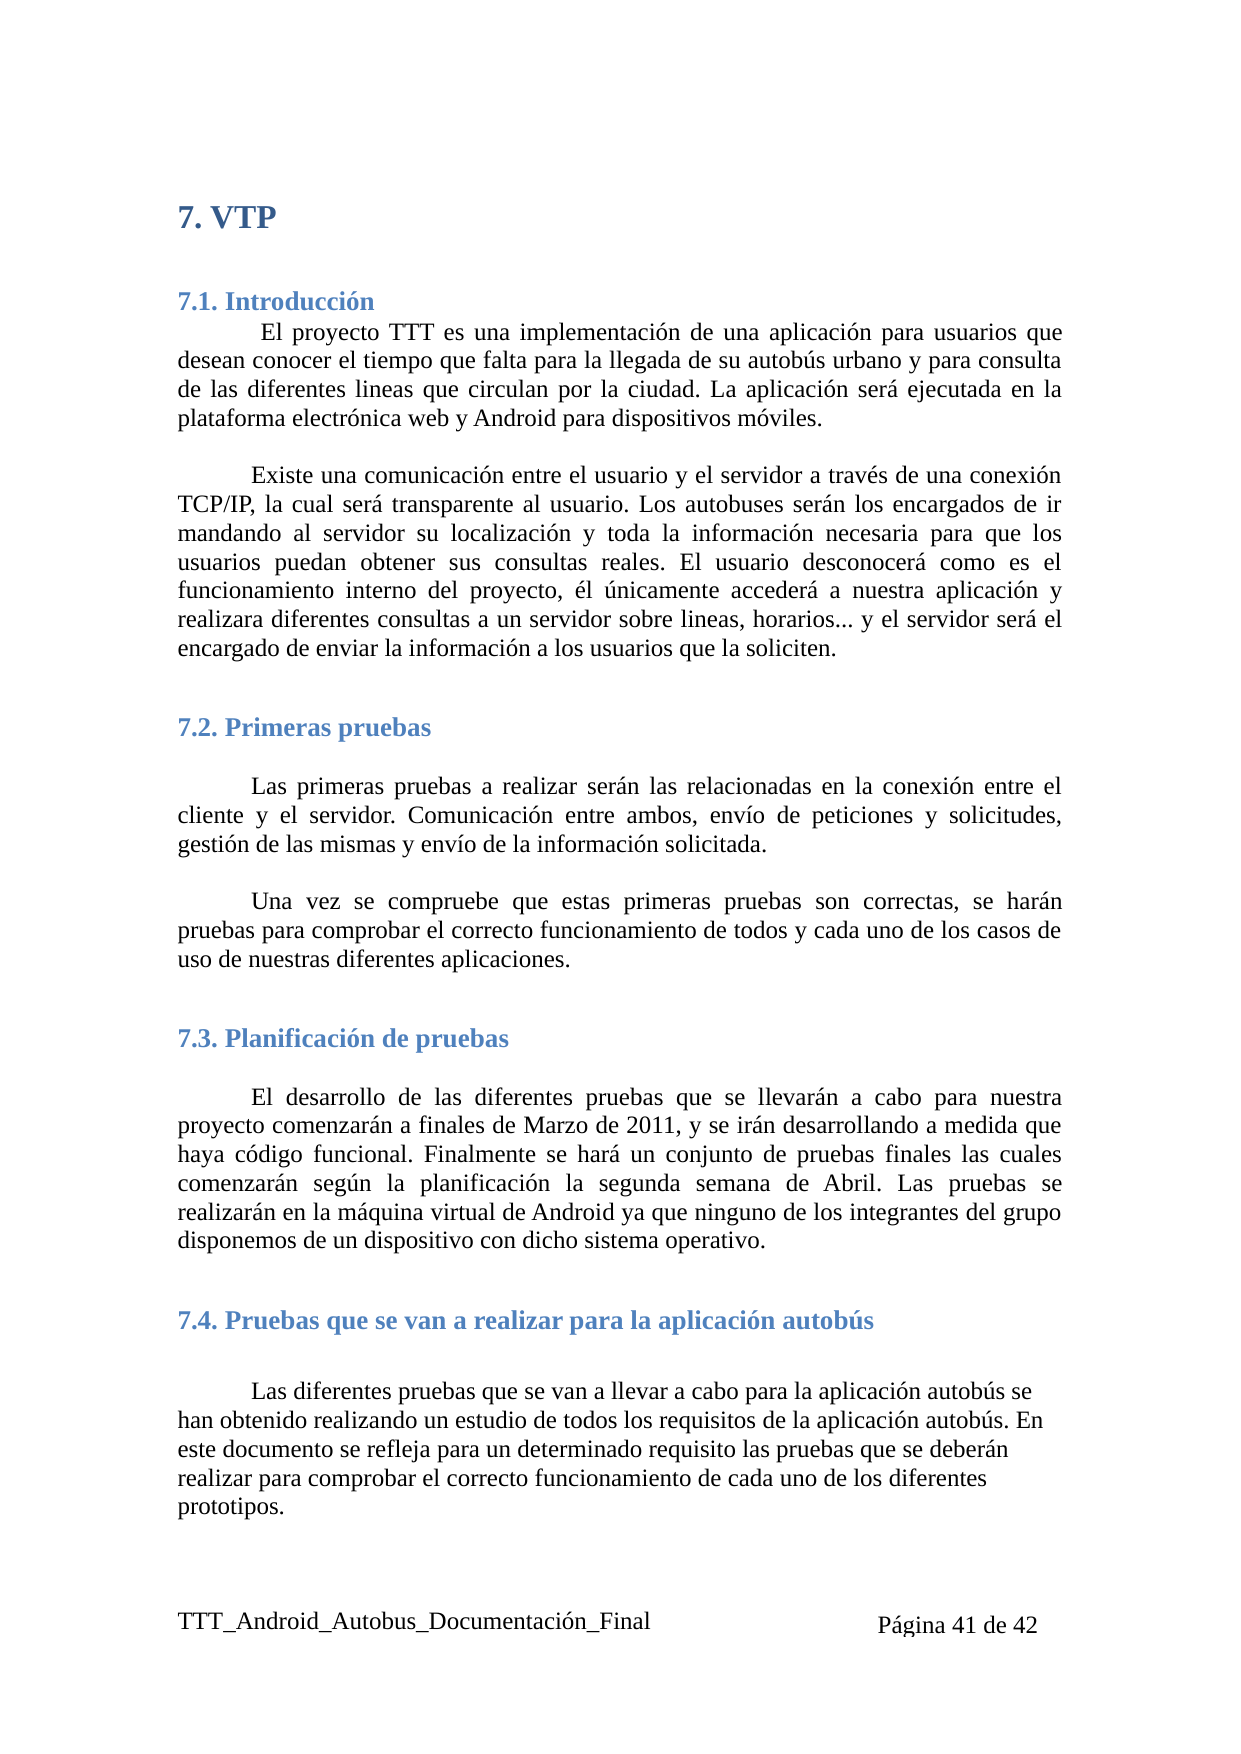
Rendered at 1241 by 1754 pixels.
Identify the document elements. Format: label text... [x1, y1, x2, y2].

text El desarrollo de las diferentes pruebas que se llevarán a cabo para nuestra proyecto comenzarán a finales de Marzo de 2011, y se irán desarrollando a medida que haya código funcional. Finalmente se hará un conjunto de pruebas finales las cuales comenzarán según la planificación la segunda semana de Abril. Las pruebas se realizarán en la máquina virtual de Android ya que ninguno de los integrantes del grupo disponemos de un dispositivo con dicho sistema operativo. [177, 1082, 1063, 1254]
subtitle 7.3. Planificación de pruebas [177, 1022, 1063, 1053]
subtitle 7.2. Primeras pruebas [177, 711, 1063, 742]
subtitle 7.1. Introducción [177, 286, 1063, 317]
text Existe una comunicación entre el usuario y el servidor a través de una conexión TCP/IP, la cual será transparente al usuario. Los autobuses serán los encargados de ir mandando al servidor su localización y toda la información necesaria para que los usuarios puedan obtener sus consultas reales. El usuario desconocerá como es el funcionamiento interno del proyecto, él únicamente accederá a nuestra aplicación y realizara diferentes consultas a un servidor sobre lineas, horarios... y el servidor será el encargado de enviar la información a los usuarios que la soliciten. [177, 460, 1063, 662]
subtitle 7.4. Pruebas que se van a realizar para la aplicación autobús [177, 1304, 1063, 1335]
text Una vez se compruebe que estas primeras pruebas son correctas, se harán pruebas para comprobar el correcto funcionamiento de todos y cada uno de los casos de uso de nuestras diferentes aplicaciones. [177, 886, 1063, 972]
text Las diferentes pruebas que se van a llevar a cabo para la aplicación autobús se han obtenido realizando un estudio de todos los requisitos de la aplicación autobús. En este documento se refleja para un determinado requisito las pruebas que se deberán realizar para comprobar el correcto funcionamiento de cada uno de los diferentes prototipos. [177, 1376, 1063, 1520]
text El proyecto TTT es una implementación de una aplicación para usuarios que desean conocer el tiempo que falta para la llegada de su autobús urbano y para consulta de las diferentes lineas que circulan por la ciudad. La aplicación será ejecutada en la plataforma electrónica web y Android para dispositivos móviles. [177, 317, 1063, 432]
text Las primeras pruebas a realizar serán las relacionadas en la conexión entre el cliente y el servidor. Comunicación entre ambos, envío de peticiones y solicitudes, gestión de las mismas y envío de la información solicitada. [177, 771, 1063, 857]
subtitle 7. VTP [177, 198, 1063, 236]
